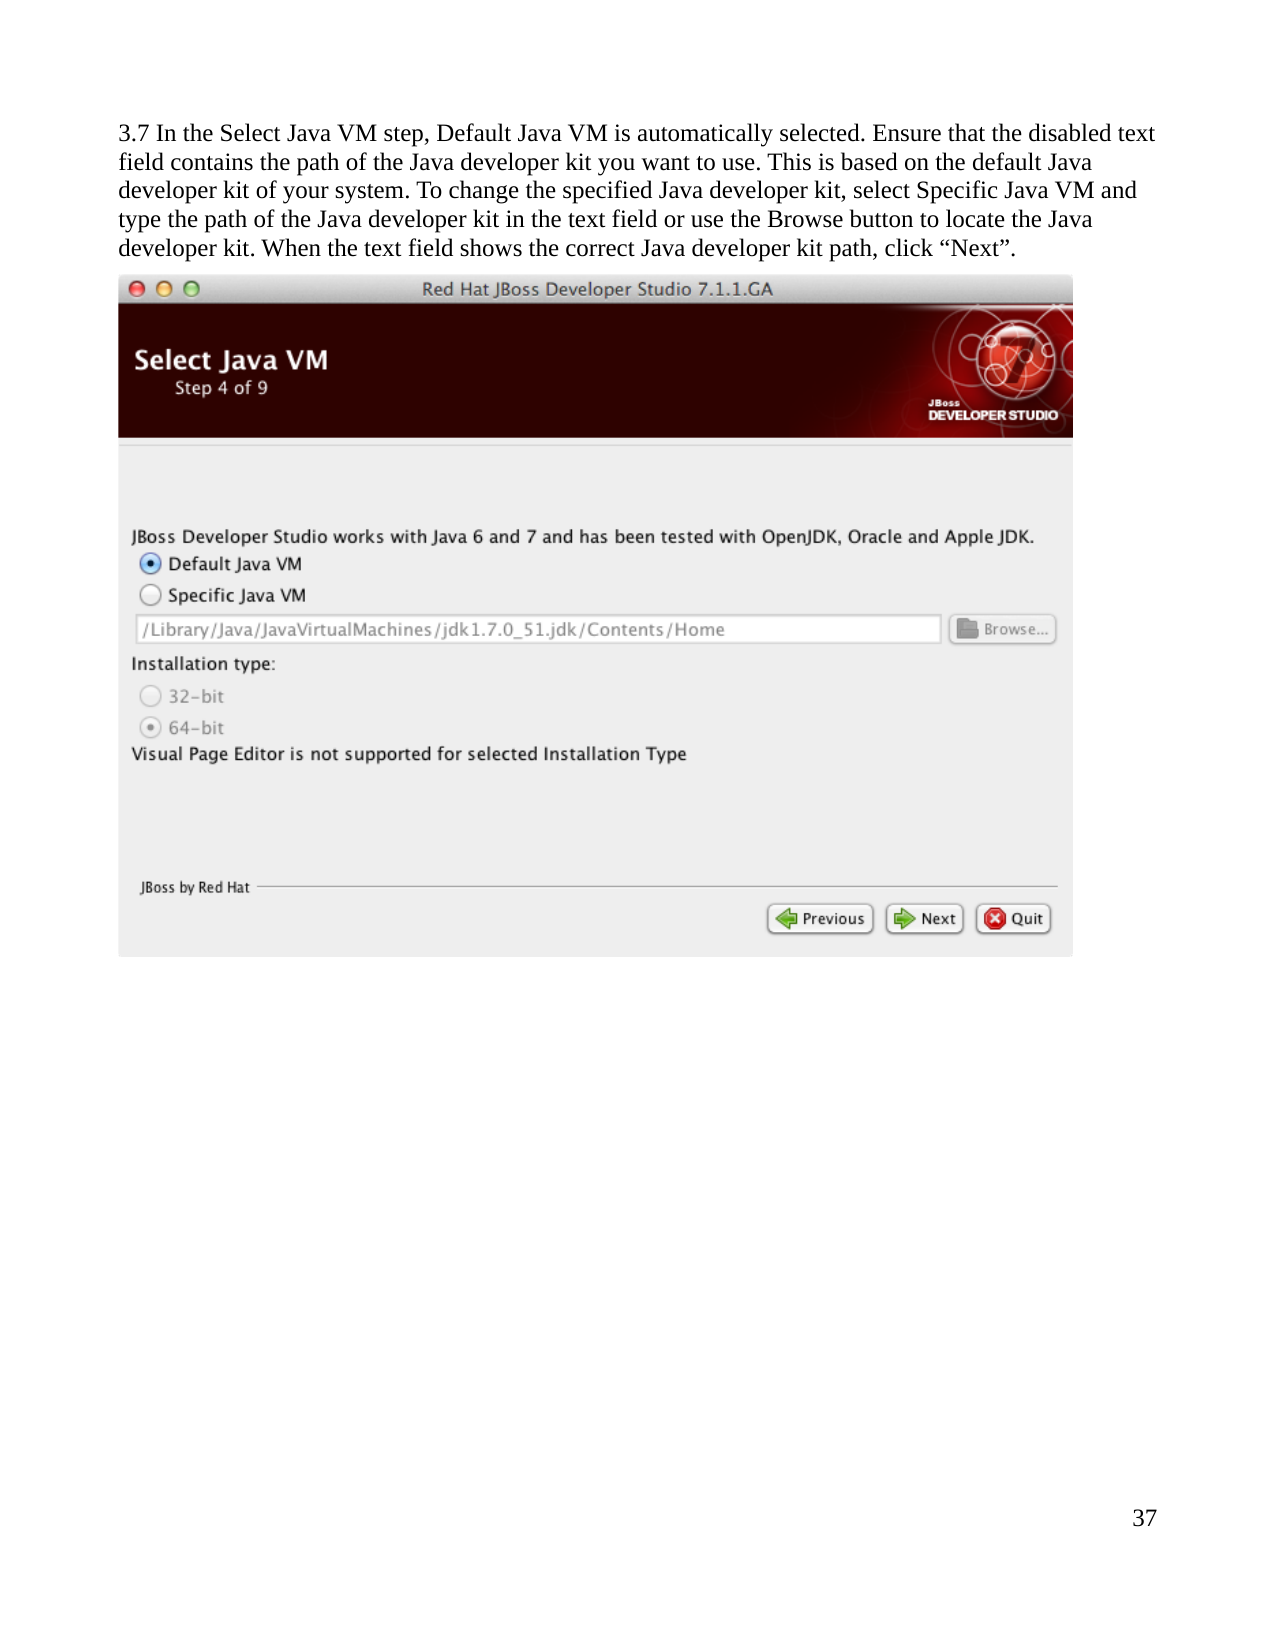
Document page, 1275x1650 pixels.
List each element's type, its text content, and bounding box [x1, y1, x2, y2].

text 3.7 In the Select Java VM step, Default Java VM is automatically selected. Ensure that the disabled text field contains the path of the Java developer kit you want to use. This is based on the default Java developer kit of your system. To change the specified Java developer kit, select Specific Java VM and type the path of the Java developer kit in the text field or use the Browse button to locate the Java developer kit. When the text field shows the correct Java developer kit path, click “Next”. [118, 118, 1157, 262]
picture [118, 274, 1073, 957]
